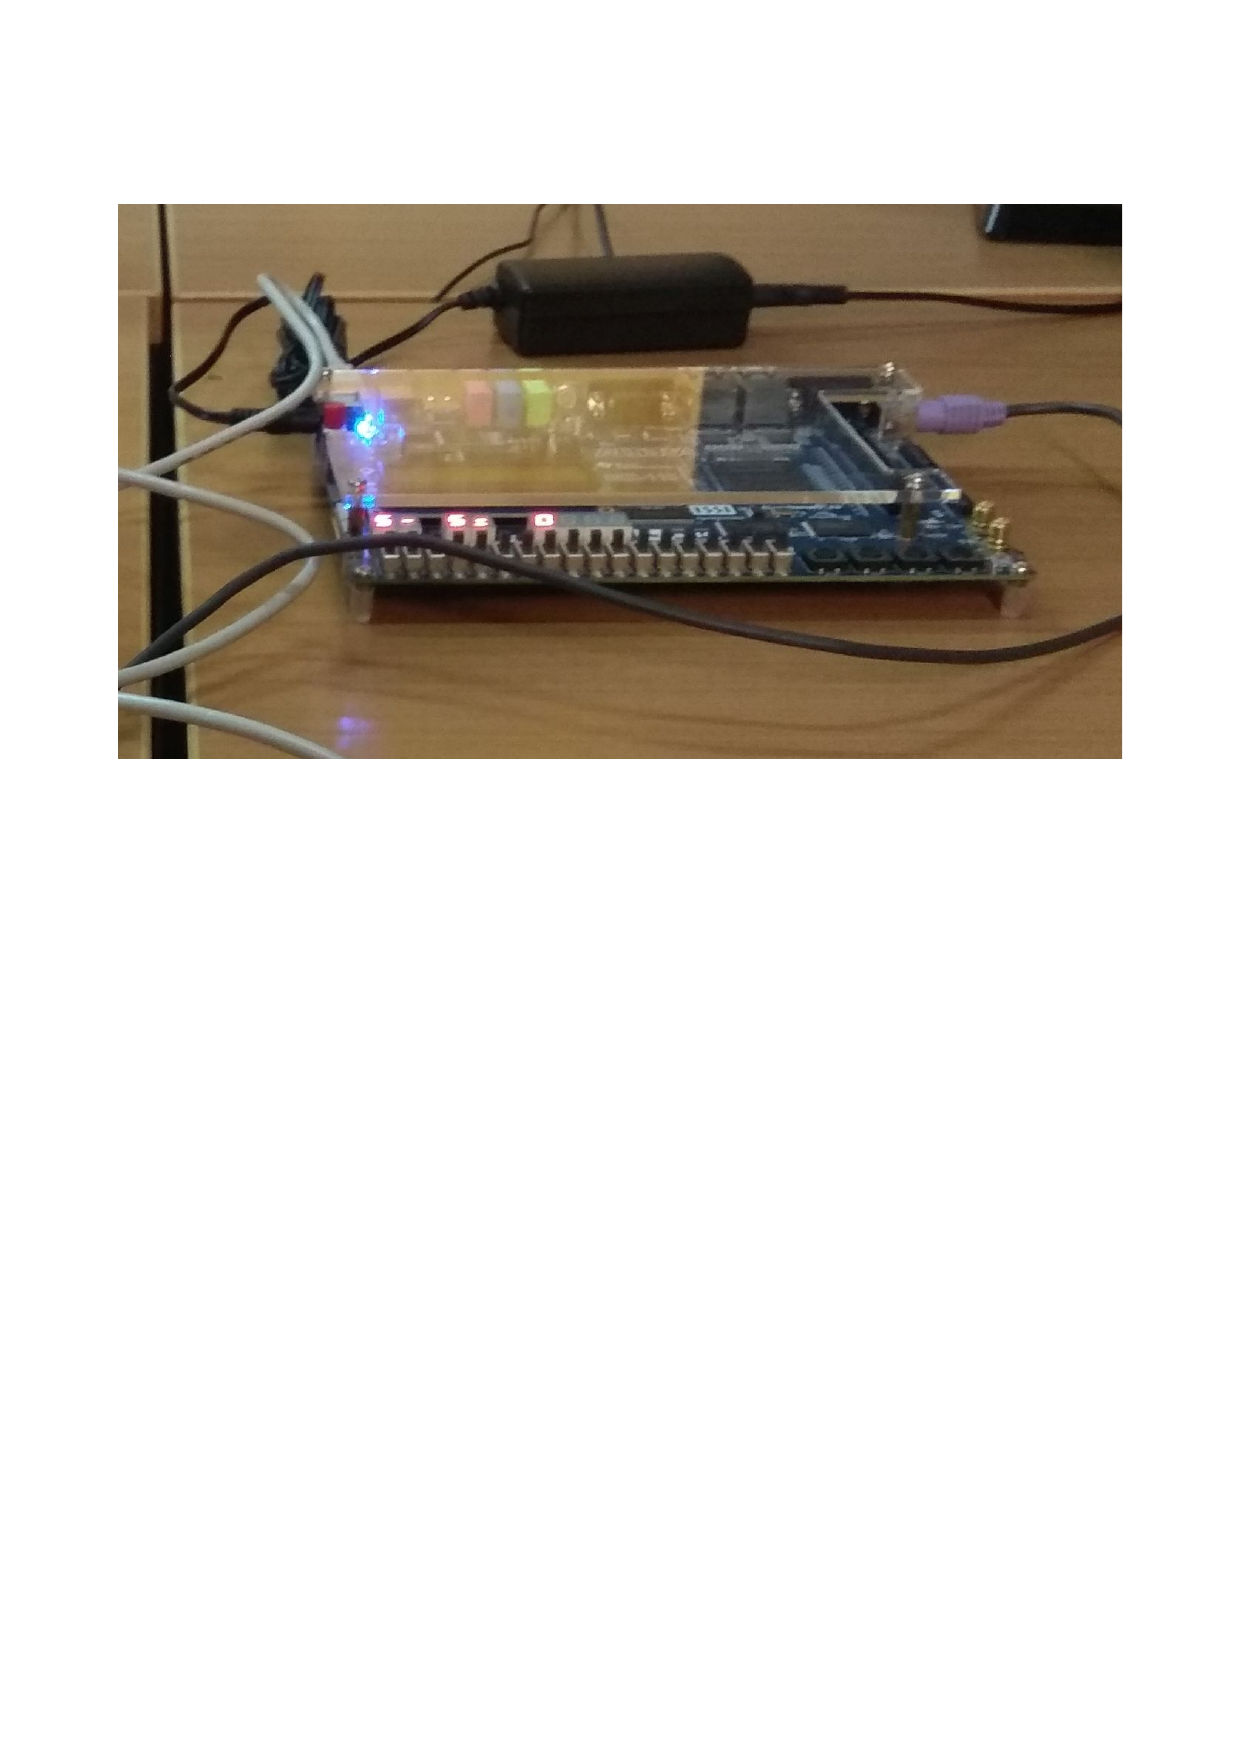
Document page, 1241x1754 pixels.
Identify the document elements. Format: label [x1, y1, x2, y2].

picture [118, 204, 1123, 759]
